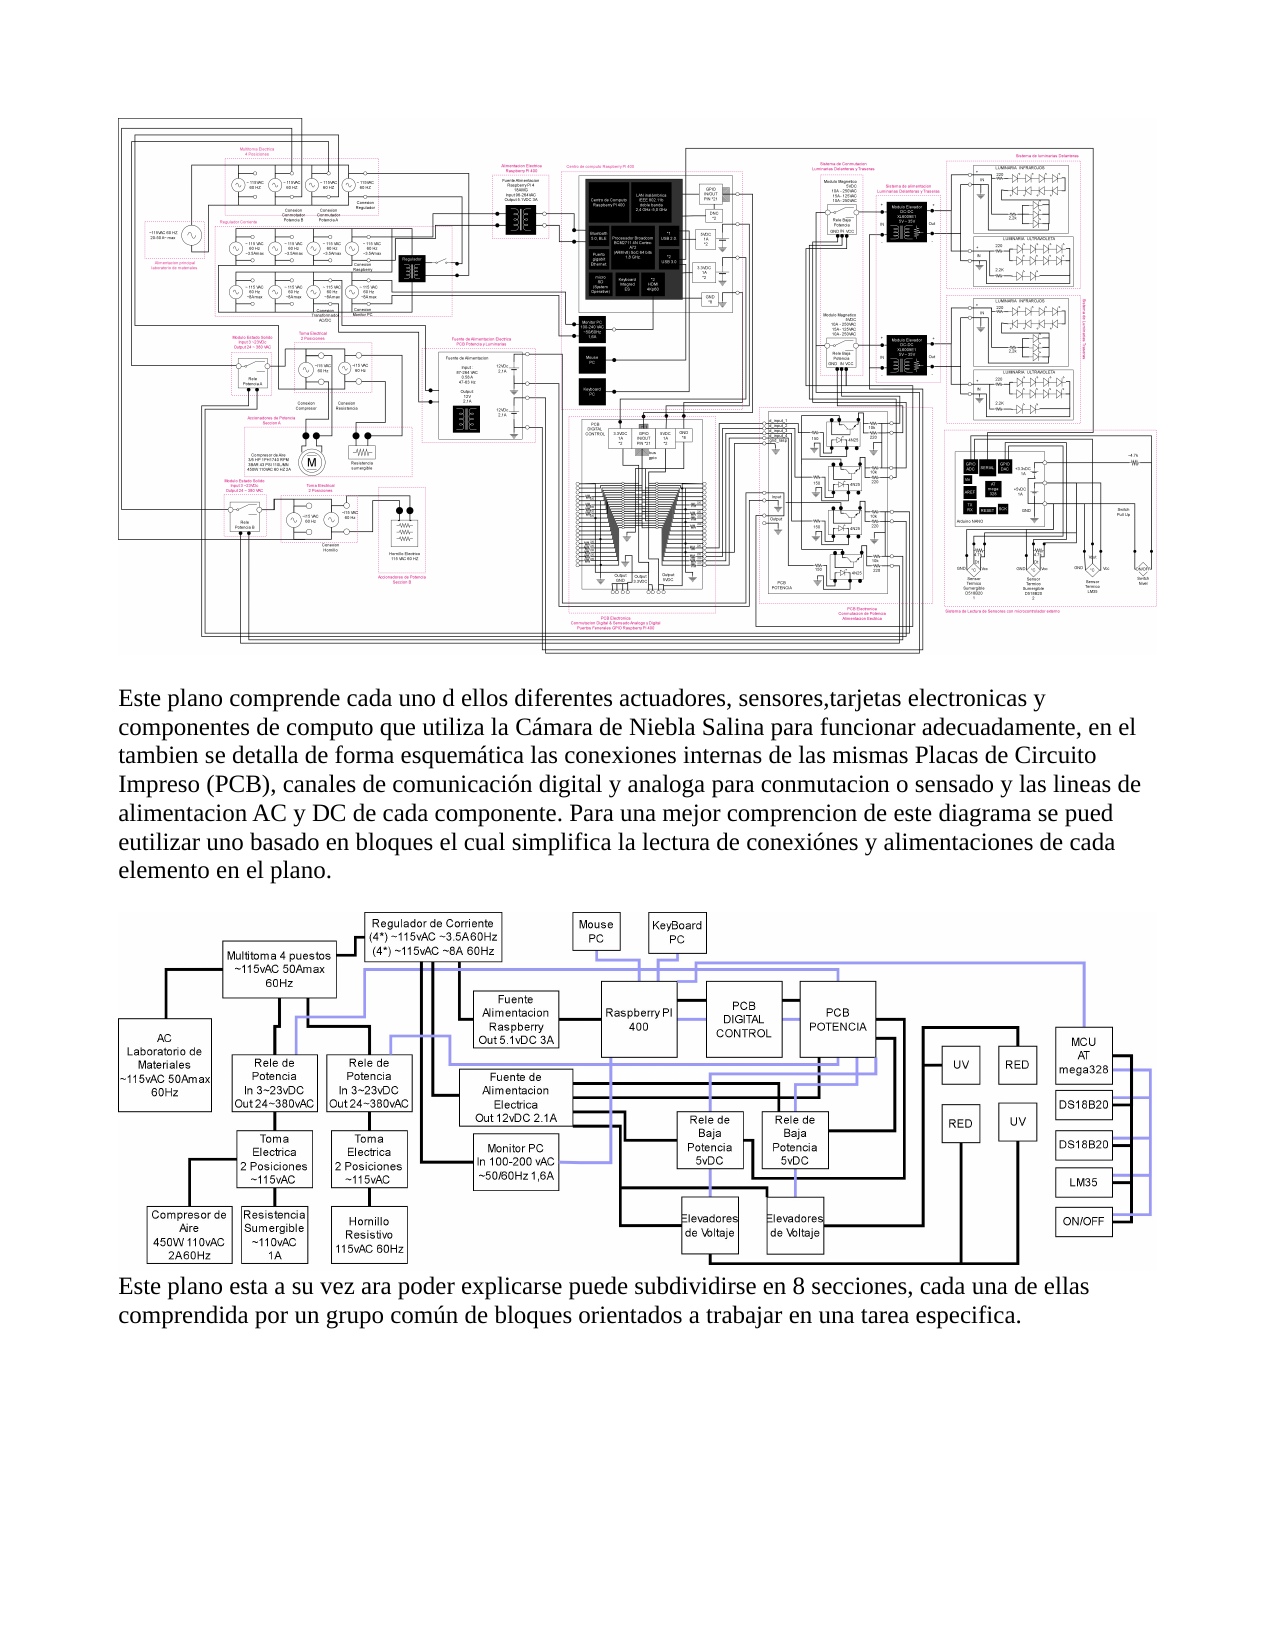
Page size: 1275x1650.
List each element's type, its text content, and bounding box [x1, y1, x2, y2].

picture [118, 912, 1157, 1271]
text Este plano comprende cada uno d ellos diferentes actuadores, sensores,tarjetas electronicas y componentes de computo que utiliza la Cámara de Niebla Salina para funcionar adecuadamente, en el tambien se detalla de forma esquemática las conexiones internas de las mismas Placas de Circuito Impreso (PCB), canales de comunicación digital y analoga para conmutacion o sensado y las lineas de alimentacion AC y DC de cada componente. Para una mejor comprencion de este diagrama se pued eutilizar uno basado en bloques el cual simplifica la lectura de conexiónes y alimentaciones de cada elemento en el plano. [118, 683, 1157, 884]
text Este plano esta a su vez ara poder explicarse puede subdividirse en 8 secciones, cada una de ellas comprendida por un grupo común de bloques orientados a trabajar en una tarea especifica. [118, 1271, 1157, 1328]
picture [118, 118, 1157, 655]
